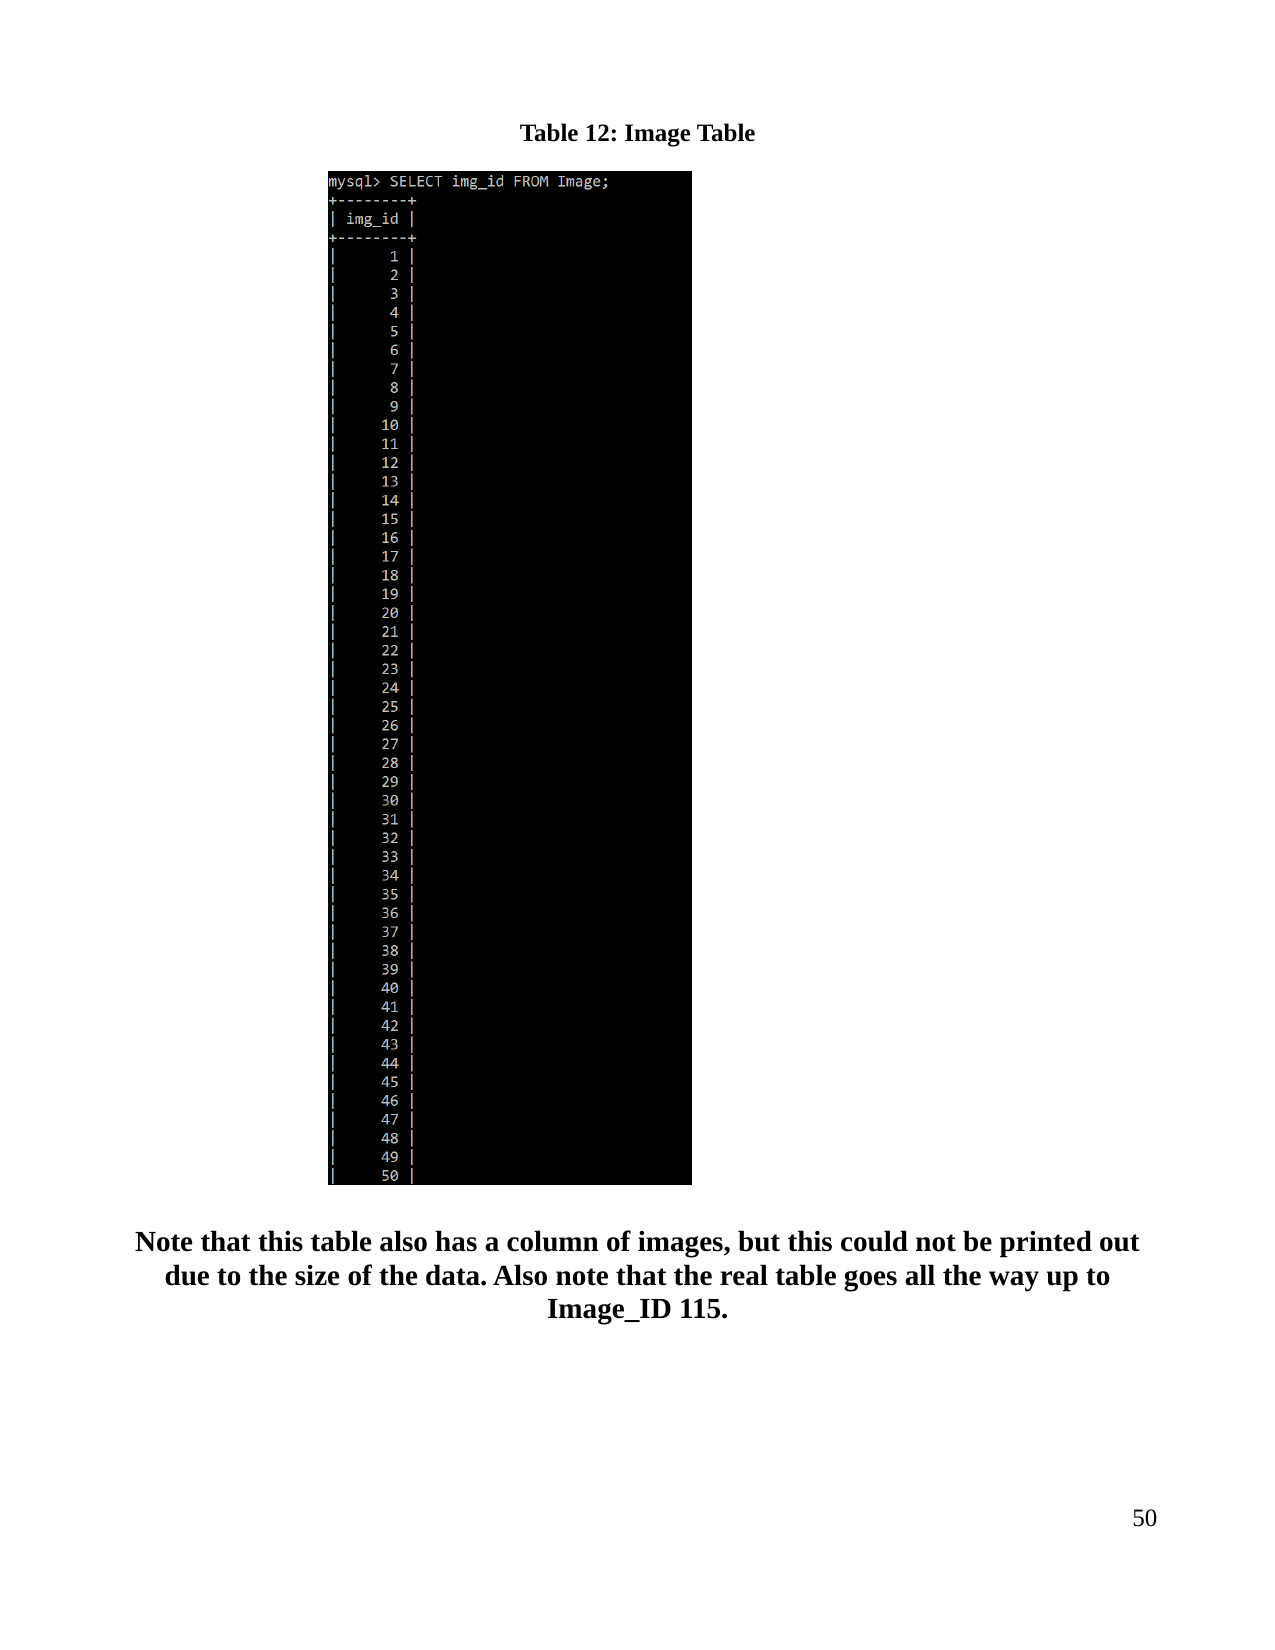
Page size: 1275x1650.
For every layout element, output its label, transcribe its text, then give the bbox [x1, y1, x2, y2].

text Table 12: Image Table [118, 118, 1157, 147]
picture [328, 171, 692, 1185]
text Note that this table also has a column of images, but this could not be printed out due to the size of the data. Also note that the real table goes all the way up to Image_ID 115. [118, 1224, 1157, 1325]
